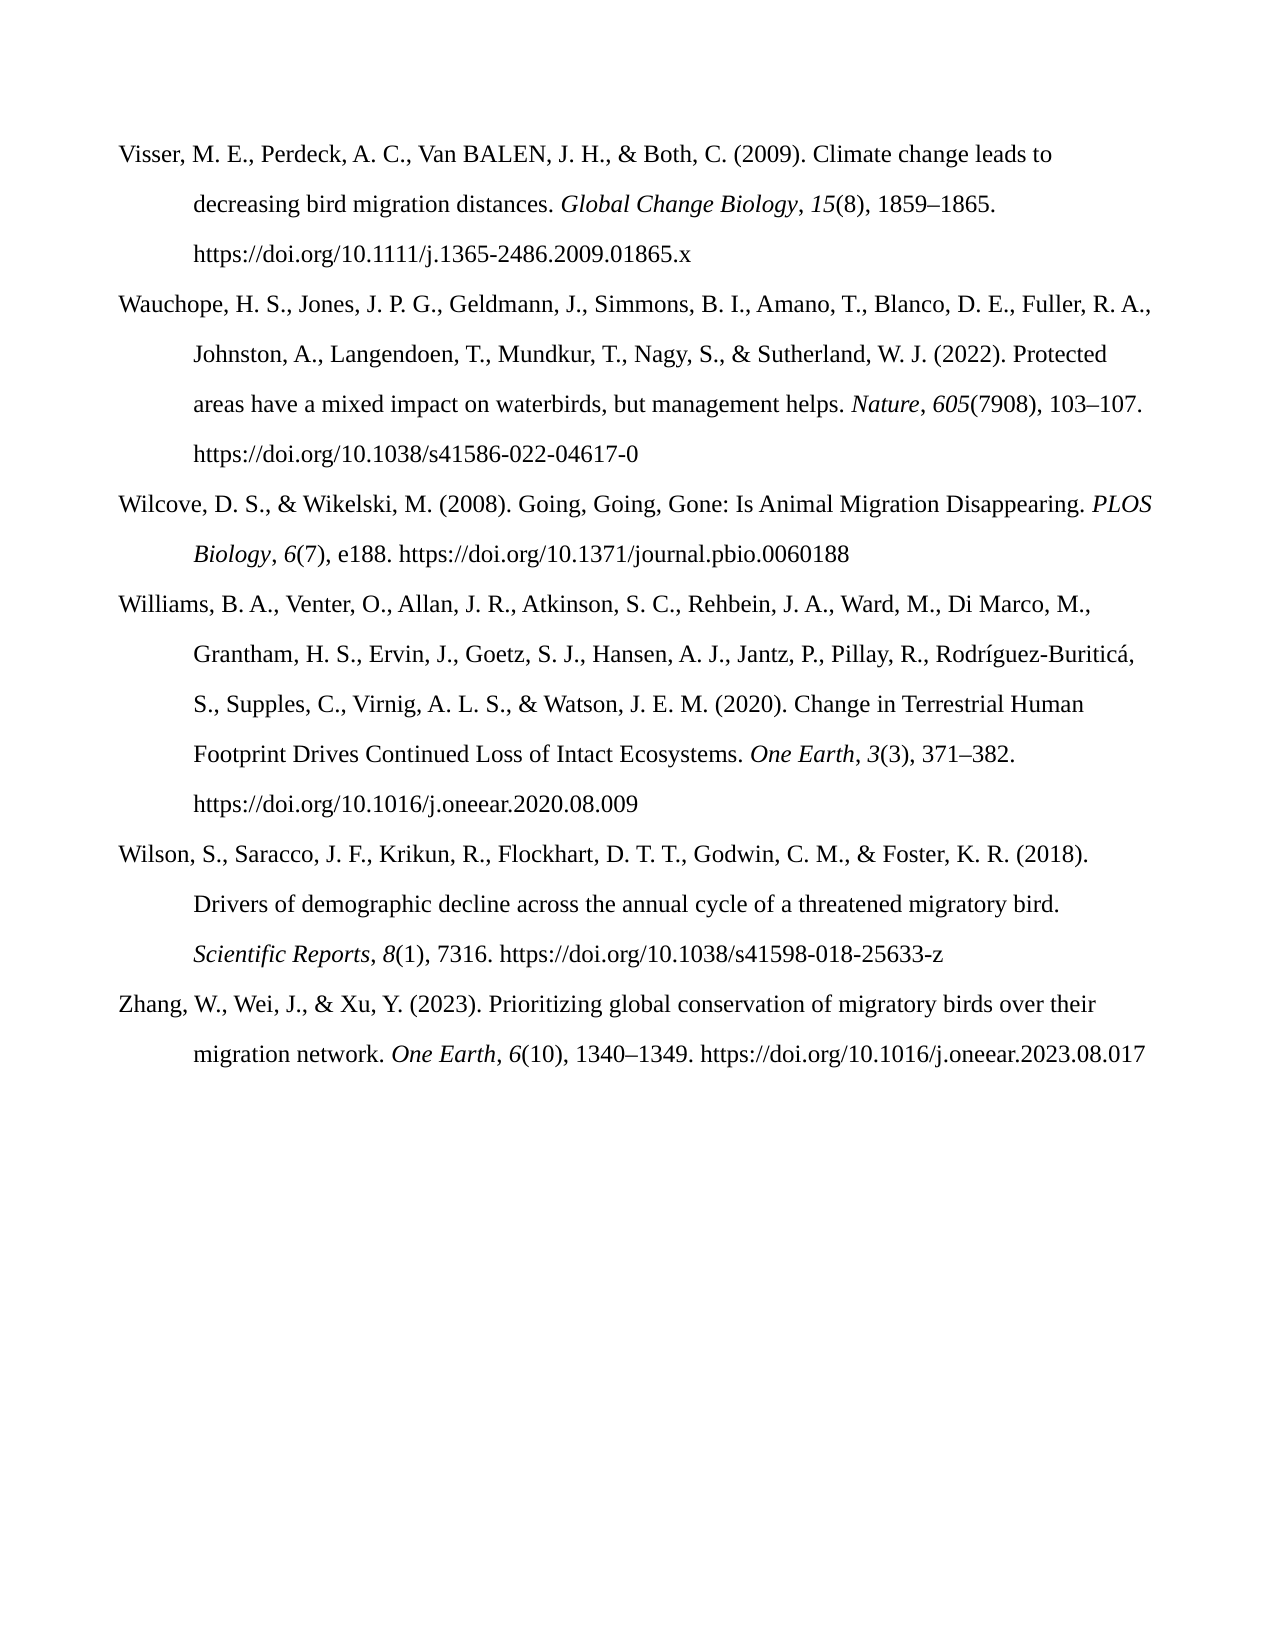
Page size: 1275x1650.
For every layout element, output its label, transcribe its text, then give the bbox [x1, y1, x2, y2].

text Wauchope, H. S., Jones, J. P. G., Geldmann, J., Simmons, B. I., Amano, T., Blanco, D. E., Fuller, R. A., Johnston, A., Langendoen, T., Mundkur, T., Nagy, S., & Sutherland, W. J. (2022). Protected areas have a mixed impact on waterbirds, but management helps. Nature, 605(7908), 103–107. https://doi.org/10.1038/s41586-022-04617-0 [118, 268, 1157, 468]
text Wilson, S., Saracco, J. F., Krikun, R., Flockhart, D. T. T., Godwin, C. M., & Foster, K. R. (2018). Drivers of demographic decline across the annual cycle of a threatened migratory bird. Scientific Reports, 8(1), 7316. https://doi.org/10.1038/s41598-018-25633-z [118, 818, 1157, 968]
text Wilcove, D. S., & Wikelski, M. (2008). Going, Going, Gone: Is Animal Migration Disappearing. PLOS Biology, 6(7), e188. https://doi.org/10.1371/journal.pbio.0060188 [118, 468, 1157, 568]
text Williams, B. A., Venter, O., Allan, J. R., Atkinson, S. C., Rehbein, J. A., Ward, M., Di Marco, M., Grantham, H. S., Ervin, J., Goetz, S. J., Hansen, A. J., Jantz, P., Pillay, R., Rodríguez-Buriticá, S., Supples, C., Virnig, A. L. S., & Watson, J. E. M. (2020). Change in Terrestrial Human Footprint Drives Continued Loss of Intact Ecosystems. One Earth, 3(3), 371–382. https://doi.org/10.1016/j.oneear.2020.08.009 [118, 568, 1157, 818]
text Visser, M. E., Perdeck, A. C., Van BALEN, J. H., & Both, C. (2009). Climate change leads to decreasing bird migration distances. Global Change Biology, 15(8), 1859–1865. https://doi.org/10.1111/j.1365-2486.2009.01865.x [118, 118, 1157, 268]
text Zhang, W., Wei, J., & Xu, Y. (2023). Prioritizing global conservation of migratory birds over their migration network. One Earth, 6(10), 1340–1349. https://doi.org/10.1016/j.oneear.2023.08.017 [118, 968, 1157, 1068]
